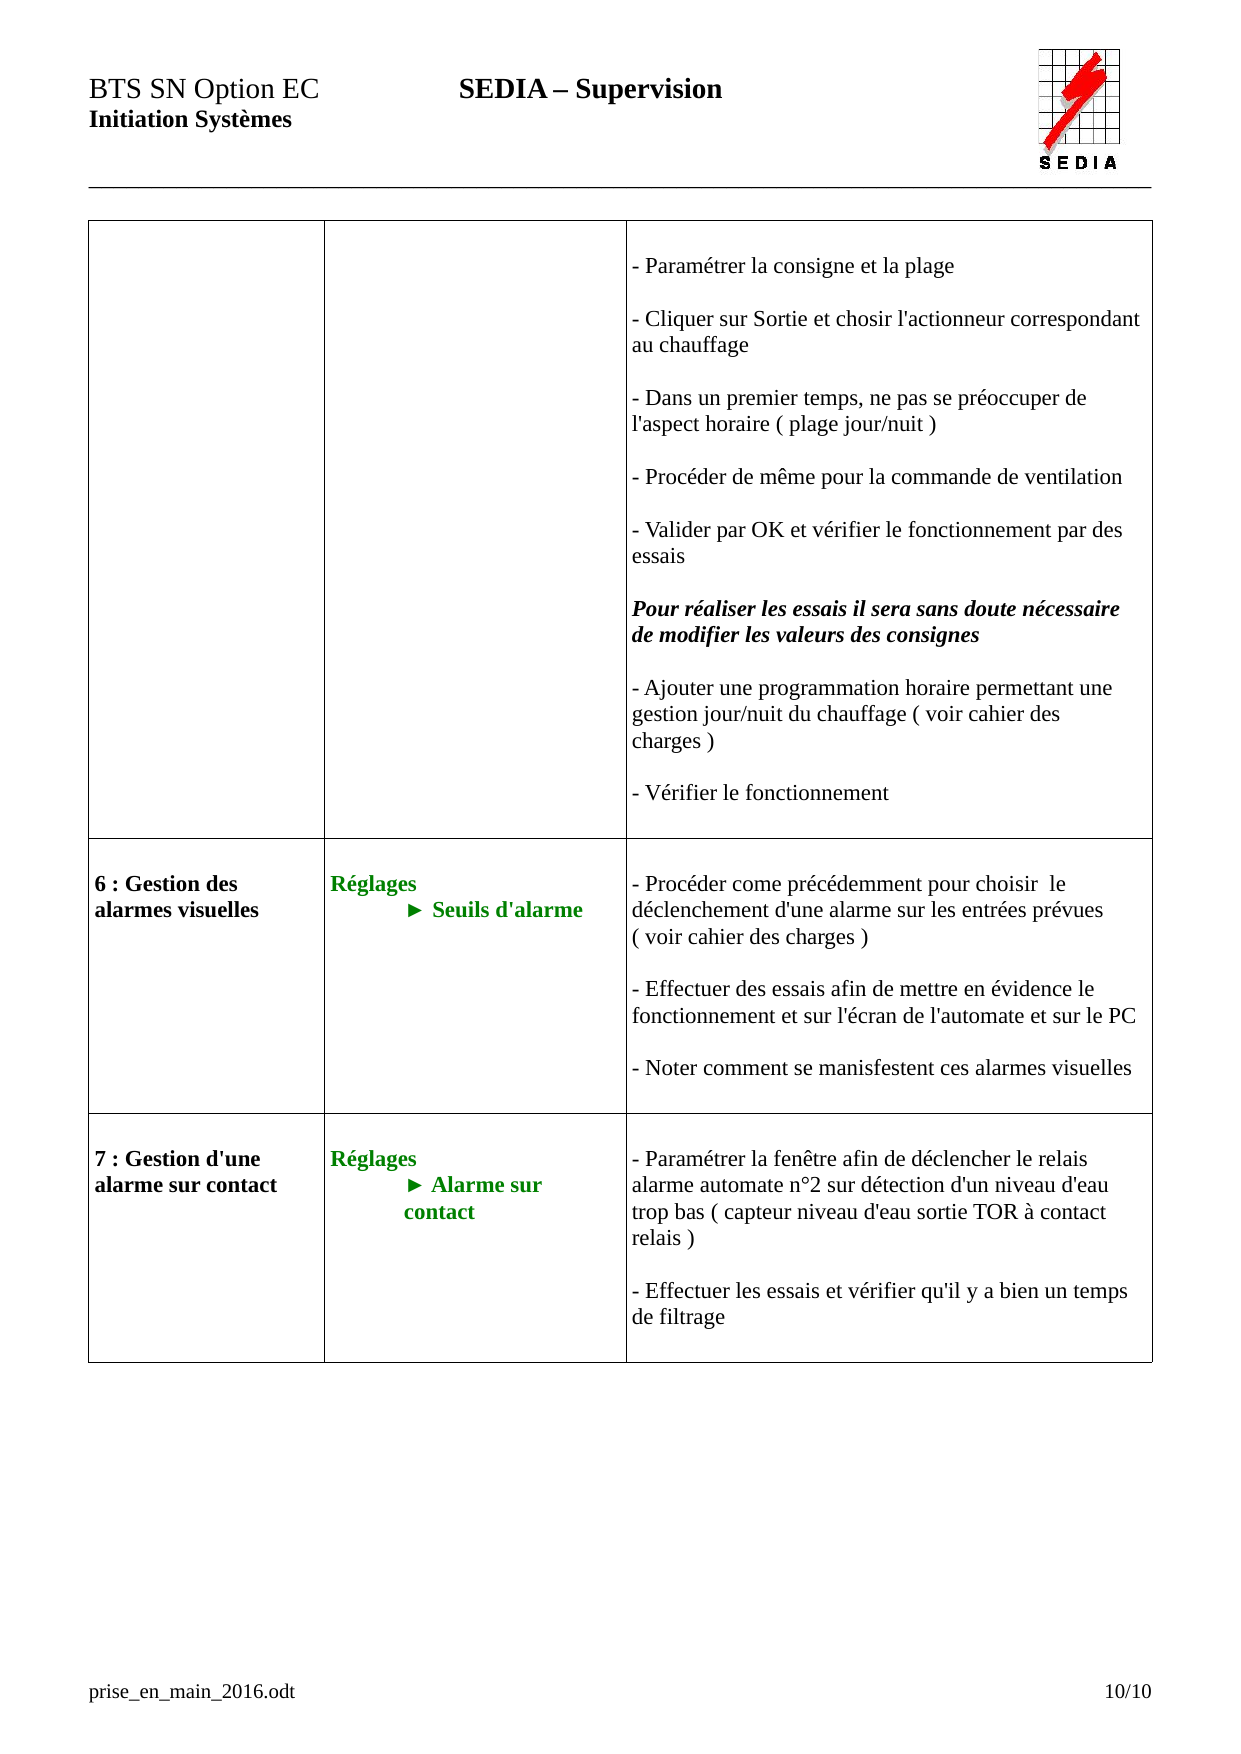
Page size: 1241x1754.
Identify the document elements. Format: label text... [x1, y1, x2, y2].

table_cell Réglages ► Alarme sur contact [325, 1114, 626, 1362]
table_cell [89, 221, 324, 838]
table_cell [325, 221, 626, 838]
table_cell - Paramétrer la fenêtre afin de déclencher le relais alarme automate n°2 sur détection d'un niveau d'eau trop bas ( capteur niveau d'eau sortie TOR à contact relais ) - Effectuer les essais et vérifier qu'il y a bien un temps de filtrage [627, 1114, 1152, 1362]
table_cell 7 : Gestion d'une alarme sur contact [89, 1114, 324, 1362]
table_cell Réglages ► Seuils d'alarme [325, 839, 626, 1113]
table_cell - Paramétrer la consigne et la plage - Cliquer sur Sortie et chosir l'actionneur correspondant au chauffage - Dans un premier temps, ne pas se préoccuper de l'aspect horaire ( plage jour/nuit ) - Procéder de même pour la commande de ventilation - Valider par OK et vérifier le fonctionnement par des essais Pour réaliser les essais il sera sans doute nécessaire de modifier les valeurs des consignes - Ajouter une programmation horaire permettant une gestion jour/nuit du chauffage ( voir cahier des charges ) - Vérifier le fonctionnement [627, 221, 1152, 838]
table_cell - Procéder come précédemment pour choisir le déclenchement d'une alarme sur les entrées prévues ( voir cahier des charges ) - Effectuer des essais afin de mettre en évidence le fonctionnement et sur l'écran de l'automate et sur le PC - Noter comment se manisfestent ces alarmes visuelles [627, 839, 1152, 1113]
table_cell 6 : Gestion des alarmes visuelles [89, 839, 324, 1113]
